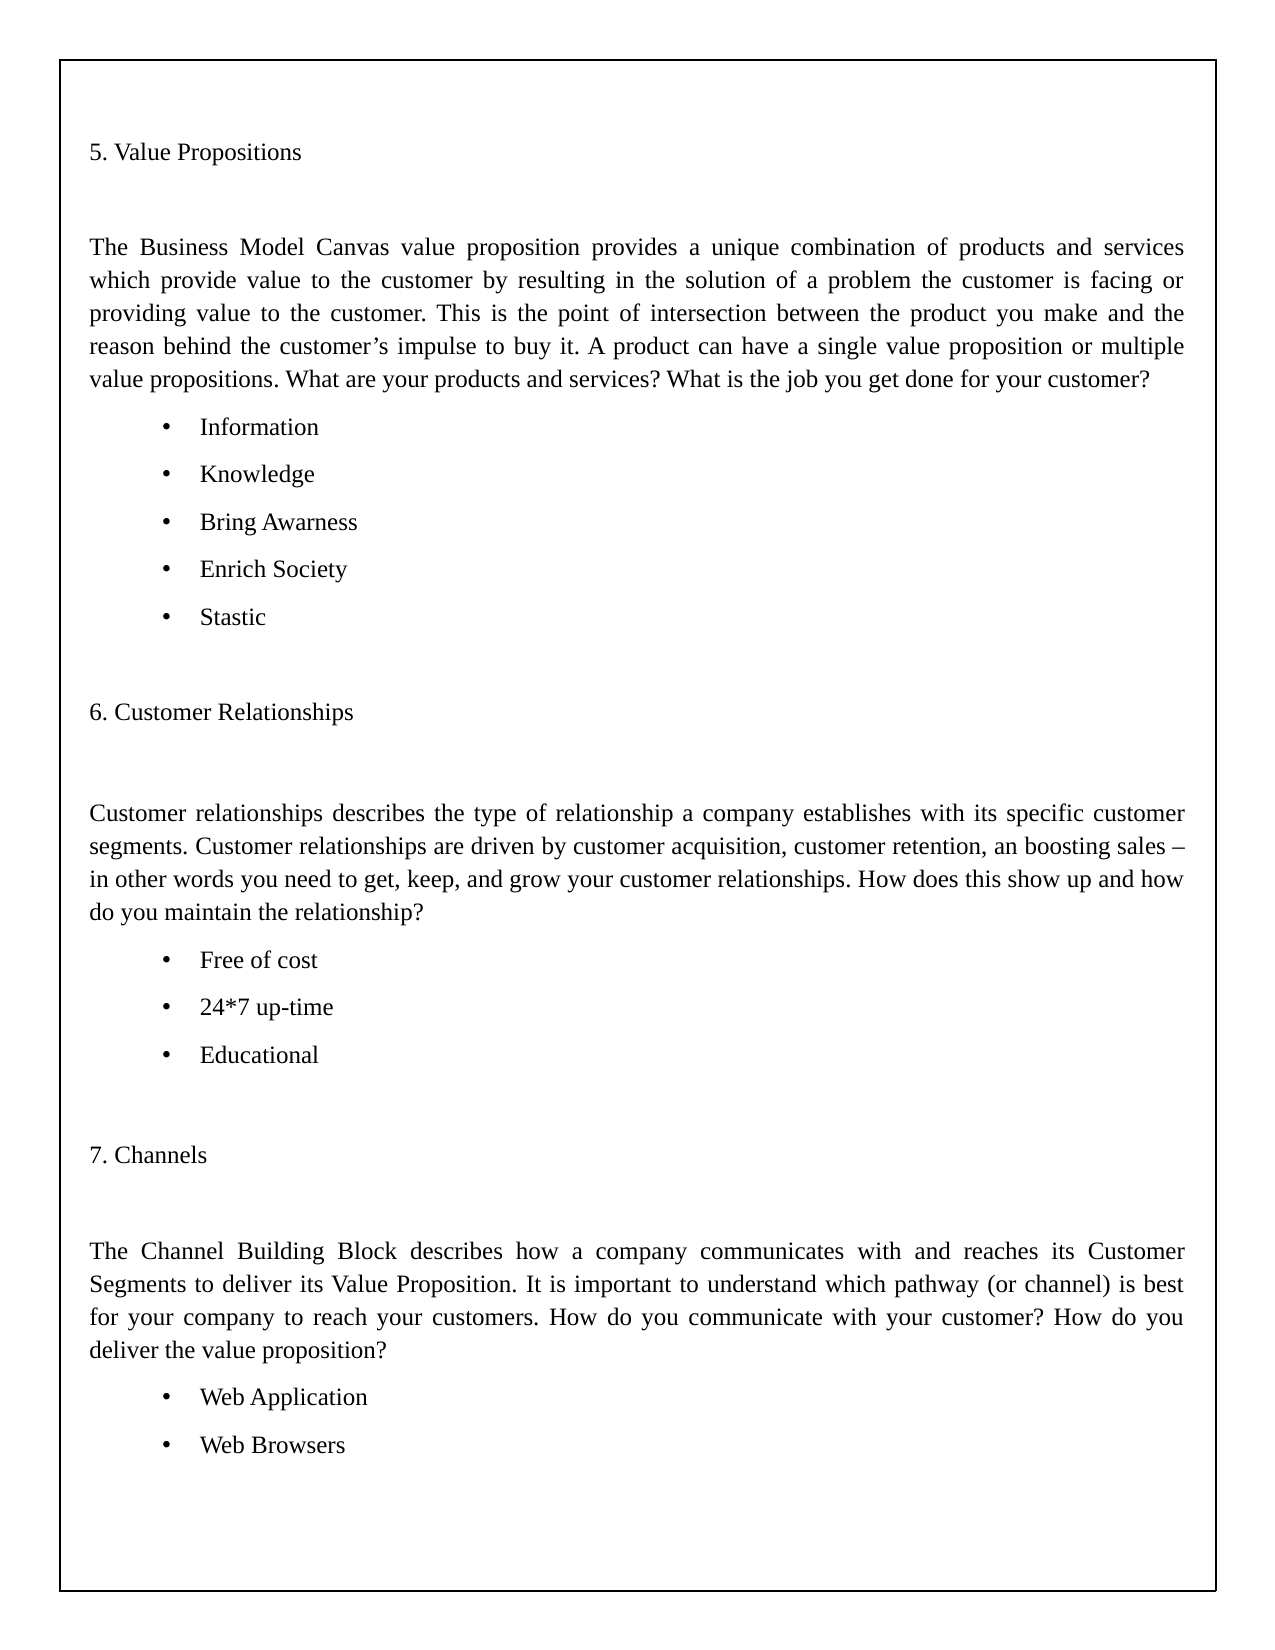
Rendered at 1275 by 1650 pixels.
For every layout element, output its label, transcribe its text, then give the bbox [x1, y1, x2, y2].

list Enrich Society [162, 554, 1186, 583]
text The Channel Building Block describes how a company communicates with and reaches its Customer Segments to deliver its Value Proposition. It is important to understand which pathway (or channel) is best for your company to reach your customers. How do you communicate with your customer? How do you deliver the value proposition? [89, 1236, 1186, 1364]
text 7. Channels [89, 1141, 1186, 1169]
list Stastic [162, 602, 1186, 631]
list 24*7 up-time [162, 992, 1186, 1021]
list Knowledge [162, 459, 1186, 488]
list Bring Awarness [162, 507, 1186, 536]
list Free of cost [162, 945, 1186, 973]
list Information [162, 412, 1186, 440]
text 5. Value Propositions [89, 137, 1186, 166]
text The Business Model Canvas value proposition provides a unique combination of products and services which provide value to the customer by resulting in the solution of a problem the customer is facing or providing value to the customer. This is the point of intersection between the product you make and the reason behind the customer’s impulse to buy it. A product can have a single value proposition or multiple value propositions. What are your products and services? What is the job you get done for your customer? [89, 232, 1186, 393]
text 6. Customer Relationships [89, 697, 1186, 726]
text Customer relationships describes the type of relationship a company establishes with its specific customer segments. Customer relationships are driven by customer acquisition, customer retention, an boosting sales – in other words you need to get, keep, and grow your customer relationships. How does this show up and how do you maintain the relationship? [89, 798, 1186, 926]
list Web Browsers [162, 1430, 1186, 1459]
list Web Application [162, 1382, 1186, 1411]
list Educational [162, 1040, 1186, 1069]
